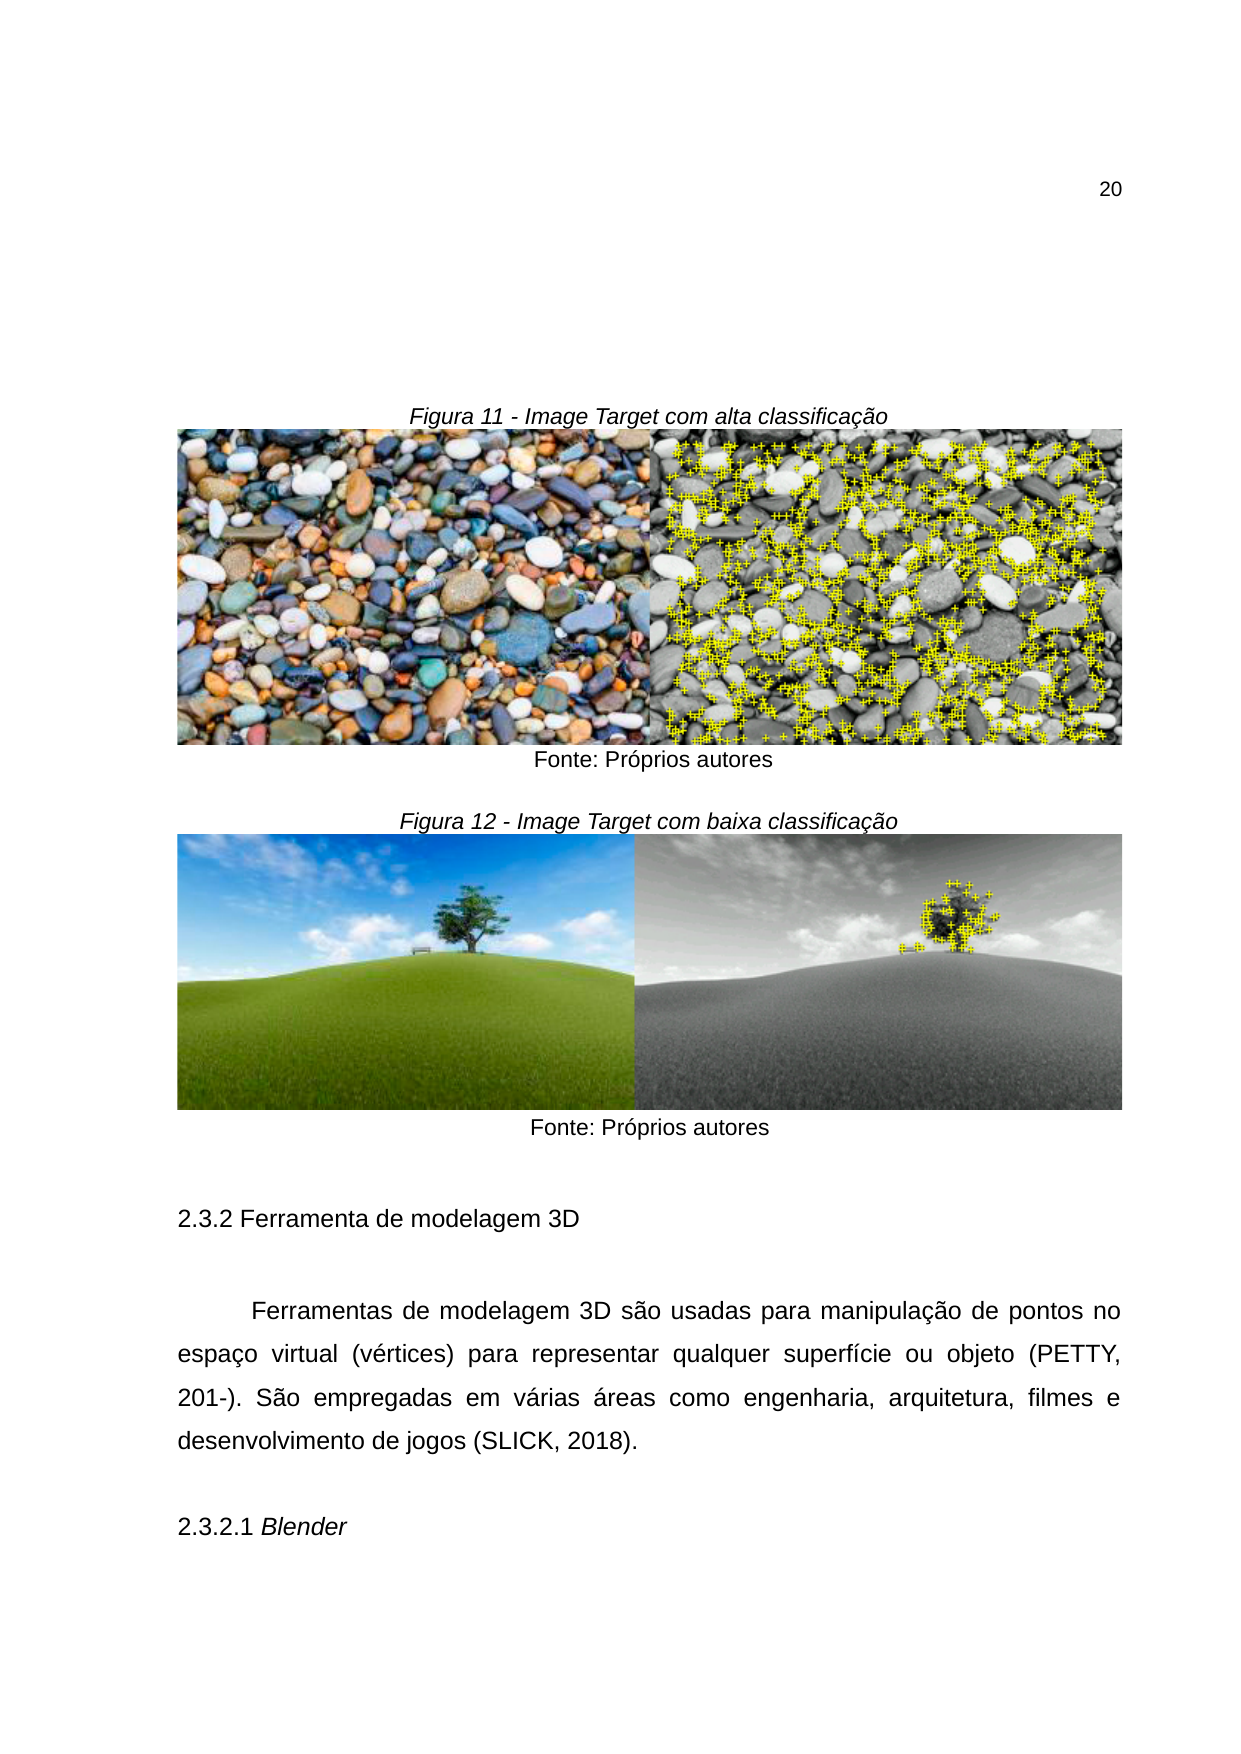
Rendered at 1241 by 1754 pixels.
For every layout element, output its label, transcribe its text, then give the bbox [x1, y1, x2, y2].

subtitle 2.3.2 Ferramenta de modelagem 3D [177, 1204, 1122, 1233]
text Ferramentas de modelagem 3D são usadas para manipulação de pontos no espaço virtual (vértices) para representar qualquer superfície ou objeto (PETTY, 201-). São empregadas em várias áreas como engenharia, arquitetura, filmes e desenvolvimento de jogos (SLICK, 2018). [177, 1296, 1122, 1454]
subtitle 2.3.2.1 Blender [177, 1512, 1122, 1541]
text [115, 349, 1184, 401]
text Fonte: Próprios autores [177, 745, 1122, 773]
text Fonte: Próprios autores [98, 1109, 1201, 1141]
text Figura 12 - Image Target com baixa classificação [98, 806, 1201, 1109]
text Figura 11 - Image Target com alta classificação [115, 401, 1184, 744]
picture [177, 429, 1123, 745]
picture [177, 834, 1123, 1110]
text [98, 793, 1201, 806]
